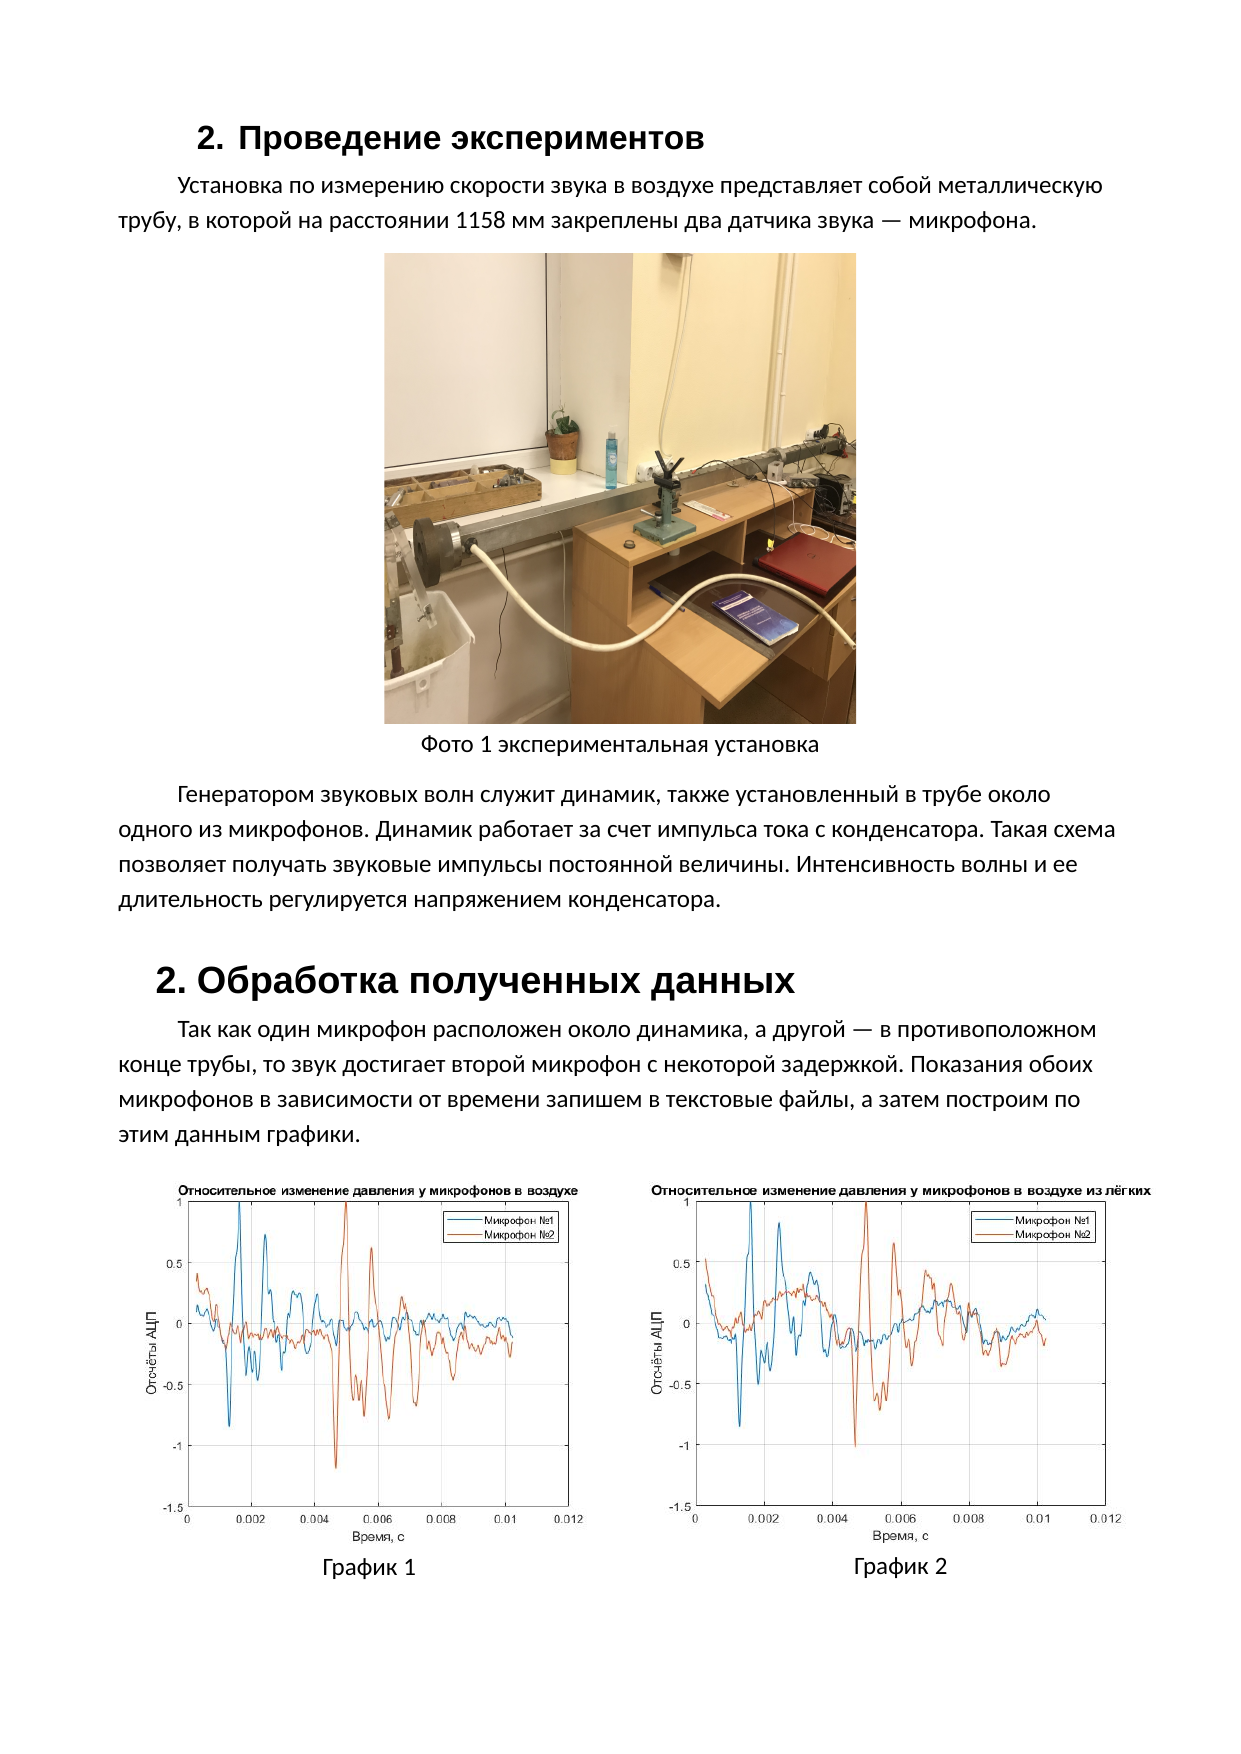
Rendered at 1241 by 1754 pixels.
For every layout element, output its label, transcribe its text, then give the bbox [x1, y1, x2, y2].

picture [384, 253, 857, 724]
subtitle Проведение экспериментов [197, 118, 1122, 157]
subtitle Обработка полученных данных [155, 957, 1122, 1001]
text Установка по измерению скорости звука в воздухе представляет собой металлическую трубу, в которой на расстоянии 1158 мм закреплены два датчика звука — микрофона. [118, 169, 1122, 235]
picture [123, 1173, 615, 1547]
text Так как один микрофон расположен около динамика, а другой — в противоположном конце трубы, то звук достигает второй микрофон с некоторой задержкой. Показания обоих микрофонов в зависимости от времени запишем в текстовые файлы, а затем построим по этим данным графики. [118, 1014, 1122, 1149]
table_header График 1 [118, 1168, 620, 1606]
text Фото 1 экспериментальная установка [118, 254, 1122, 759]
text Генератором звуковых волн служит динамик, также установленный в трубе около одного из микрофонов. Динамик работает за счет импульса тока с конденсатора. Такая схема позволяет получать звуковые импульсы постоянной величины. Интенсивность волны и ее длительность регулируется напряжением конденсатора. [118, 778, 1122, 913]
table_header График 2 [620, 1168, 1122, 1606]
picture [626, 1173, 1156, 1546]
